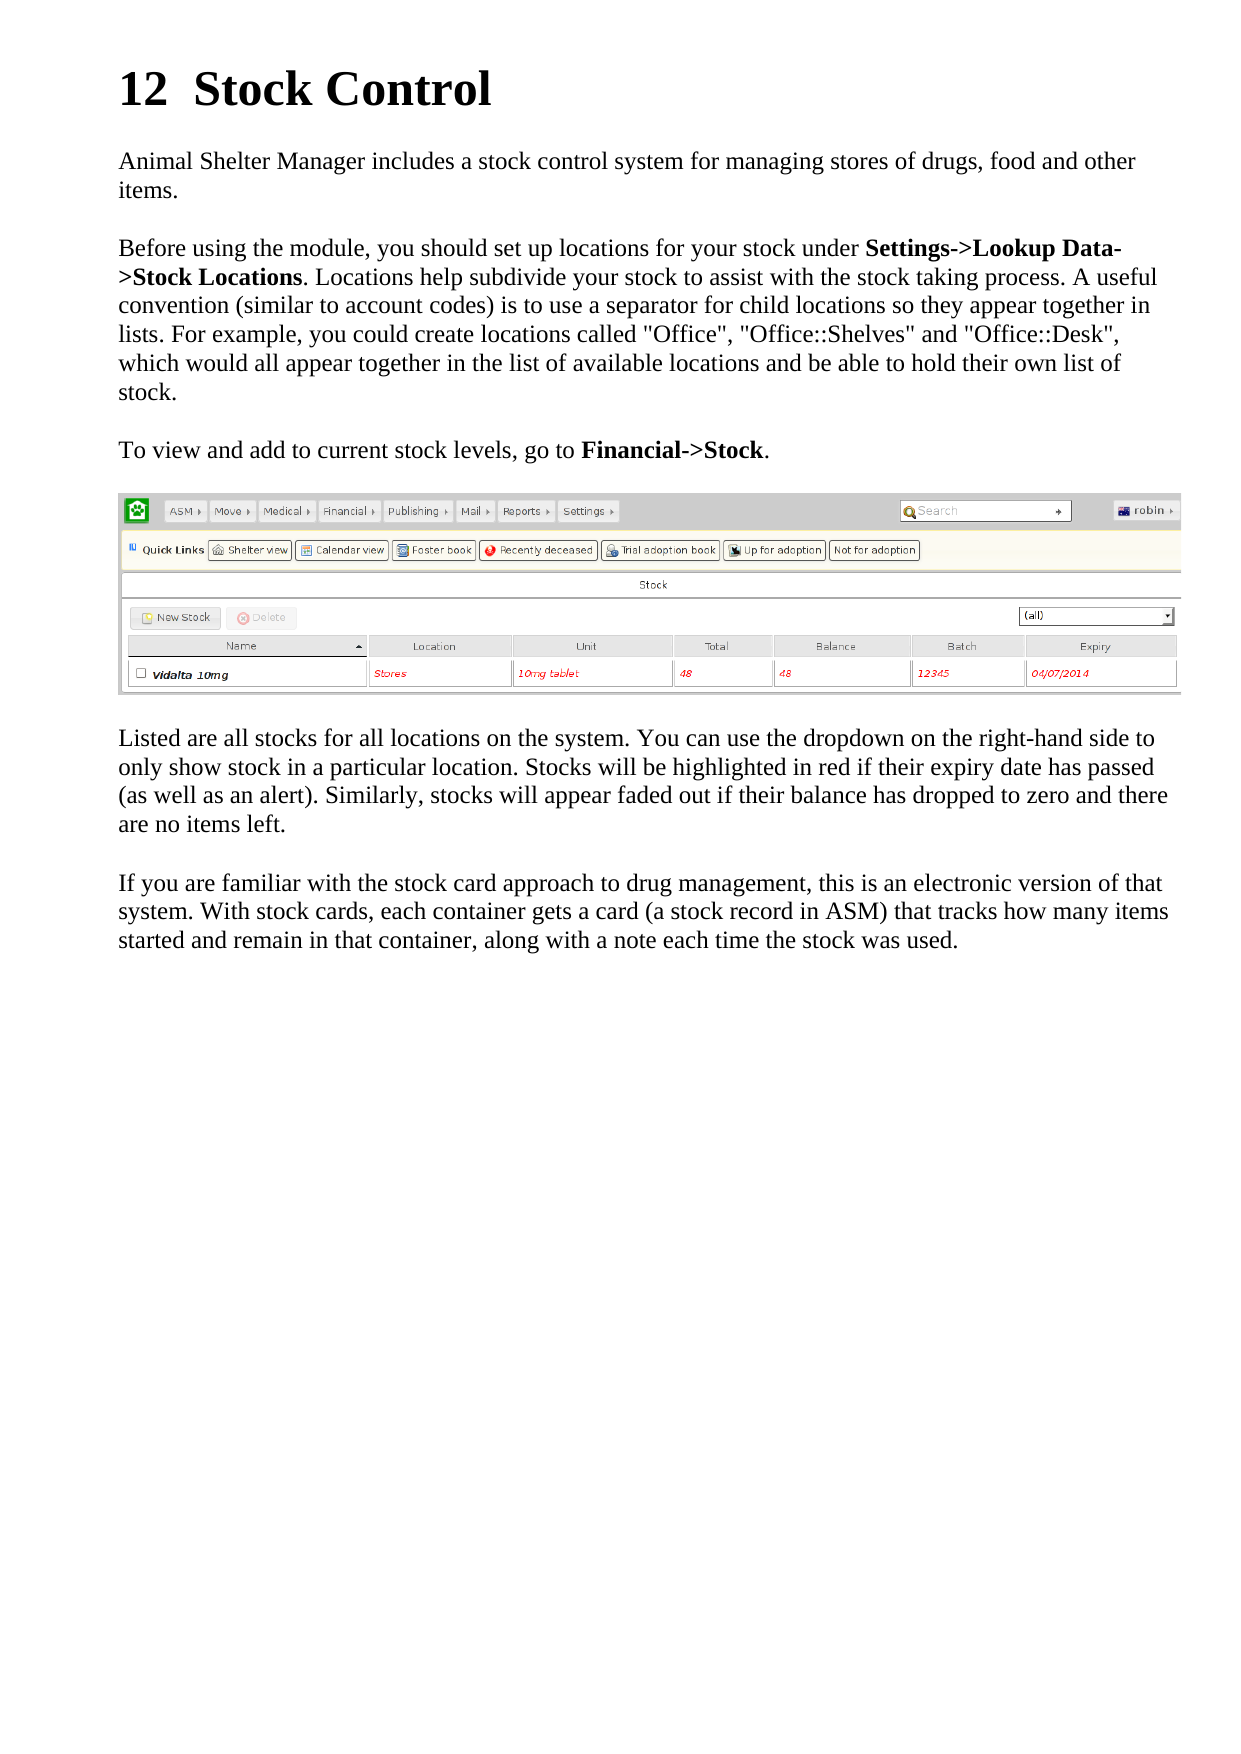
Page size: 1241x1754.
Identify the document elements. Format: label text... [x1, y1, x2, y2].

subtitle Stock Control [118, 59, 1181, 117]
text To view and add to current stock levels, go to Financial->Stock. [118, 435, 1181, 464]
text Before using the module, you should set up locations for your stock under Settings->Lookup Data->Stock Locations. Locations help subdivide your stock to assist with the stock taking process. A useful convention (similar to account codes) is to use a separator for child locations so they appear together in lists. For example, you could create locations called "Office", "Office::Shelves" and "Office::Desk", which would all appear together in the list of available locations and be able to hold their own list of stock. [118, 233, 1181, 406]
text Listed are all stocks for all locations on the system. You can use the dropdown on the right-hand side to only show stock in a particular location. Stocks will be highlighted in red if their expiry date has passed (as well as an alert). Similarly, stocks will appear faded out if their balance has dropped to zero and there are no items left. [118, 695, 1181, 838]
text If you are familiar with the stock card approach to drug management, this is an electronic version of that system. With stock cards, each container gets a card (a stock record in ASM) that tracks how many items started and remain in that container, along with a note each time the stock was used. [118, 868, 1181, 954]
picture [118, 493, 1182, 695]
text Animal Shelter Manager includes a stock control system for managing stores of drugs, food and other items. [118, 146, 1181, 203]
